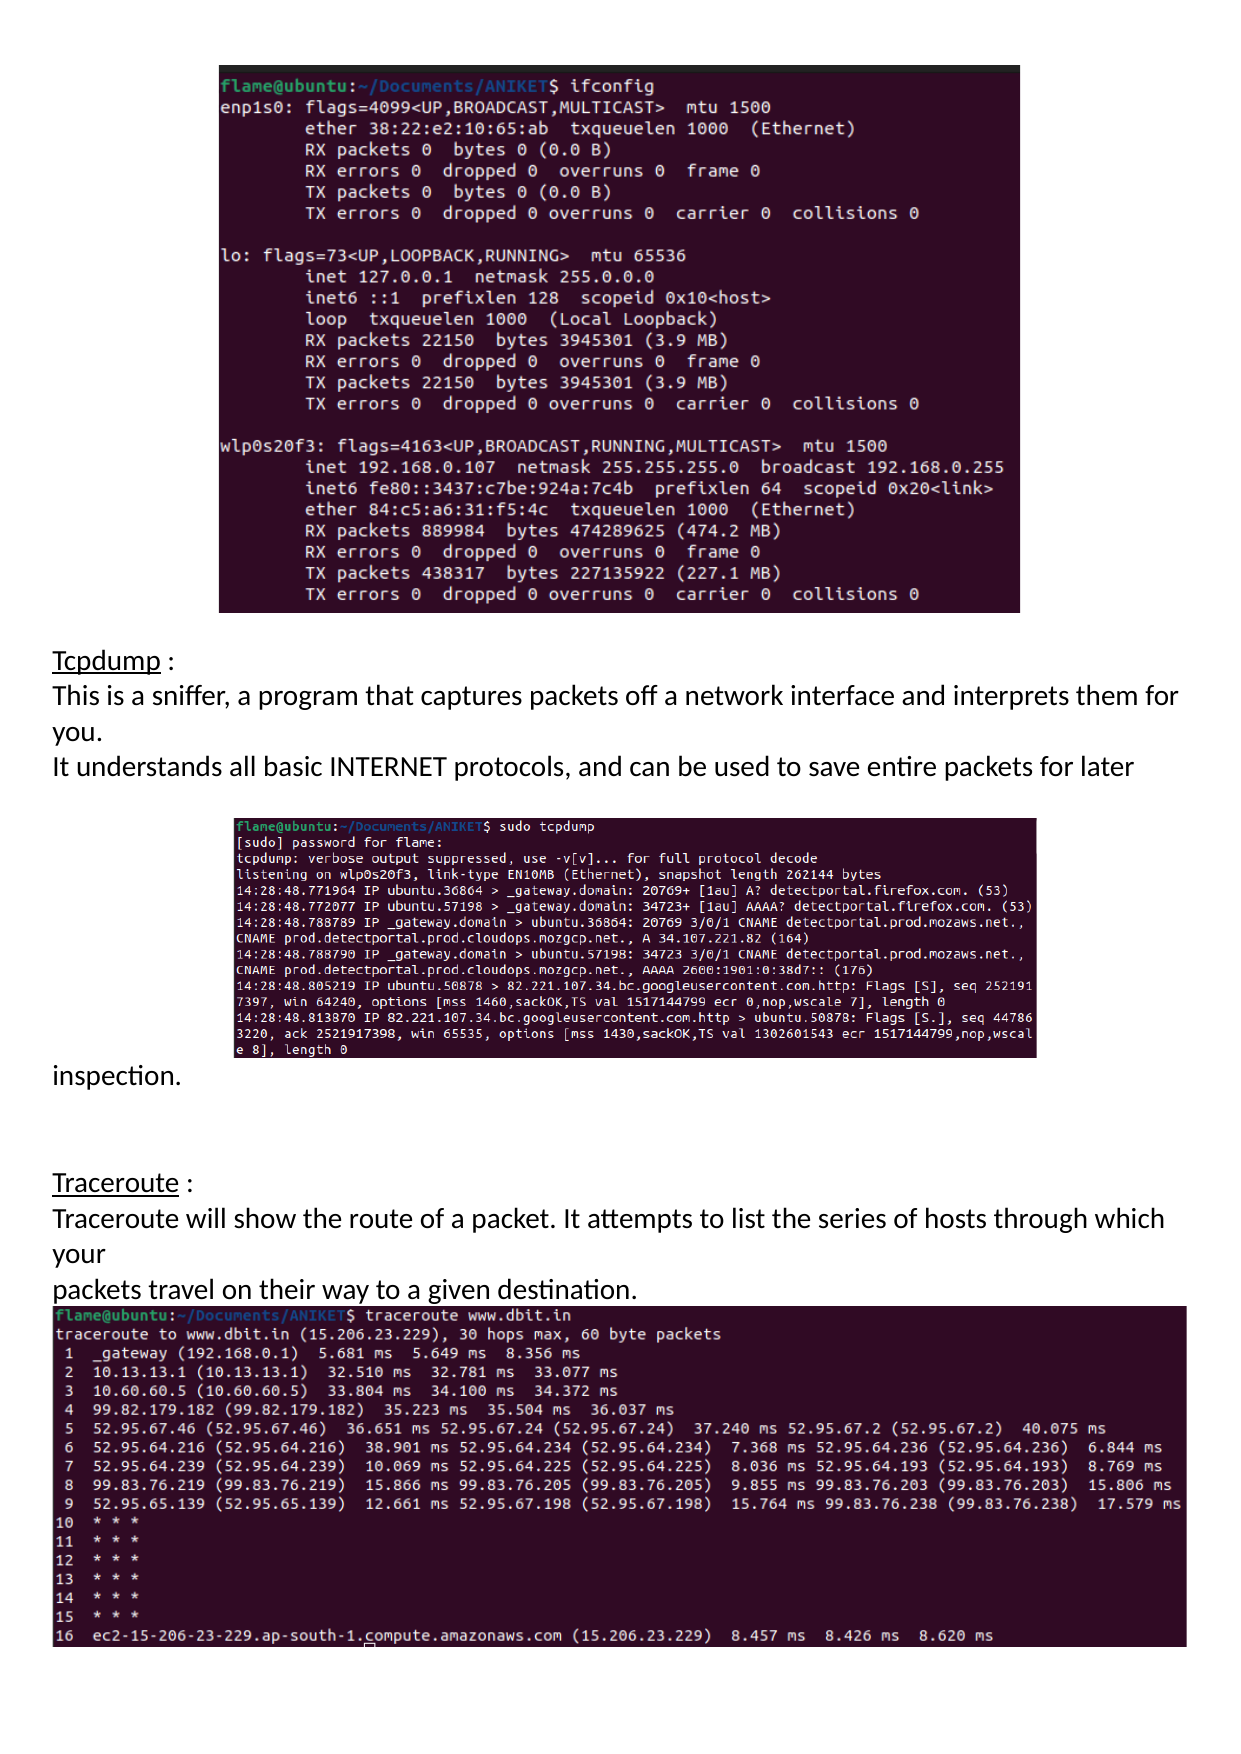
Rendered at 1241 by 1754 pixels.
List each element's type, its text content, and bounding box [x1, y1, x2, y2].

text Tcpdump : [52, 642, 1187, 677]
text packets travel on their way to a given destination. [52, 1271, 1187, 1306]
text It understands all basic INTERNET protocols, and can be used to save entire packets for later [52, 748, 1187, 784]
text Traceroute will show the route of a packet. It attempts to list the series of hosts through which your [52, 1200, 1187, 1271]
text This is a sniffer, a program that captures packets off a network interface and interprets them for you. [52, 677, 1187, 748]
text inspection. [52, 784, 1187, 1093]
text Traceroute : [52, 1164, 1187, 1200]
